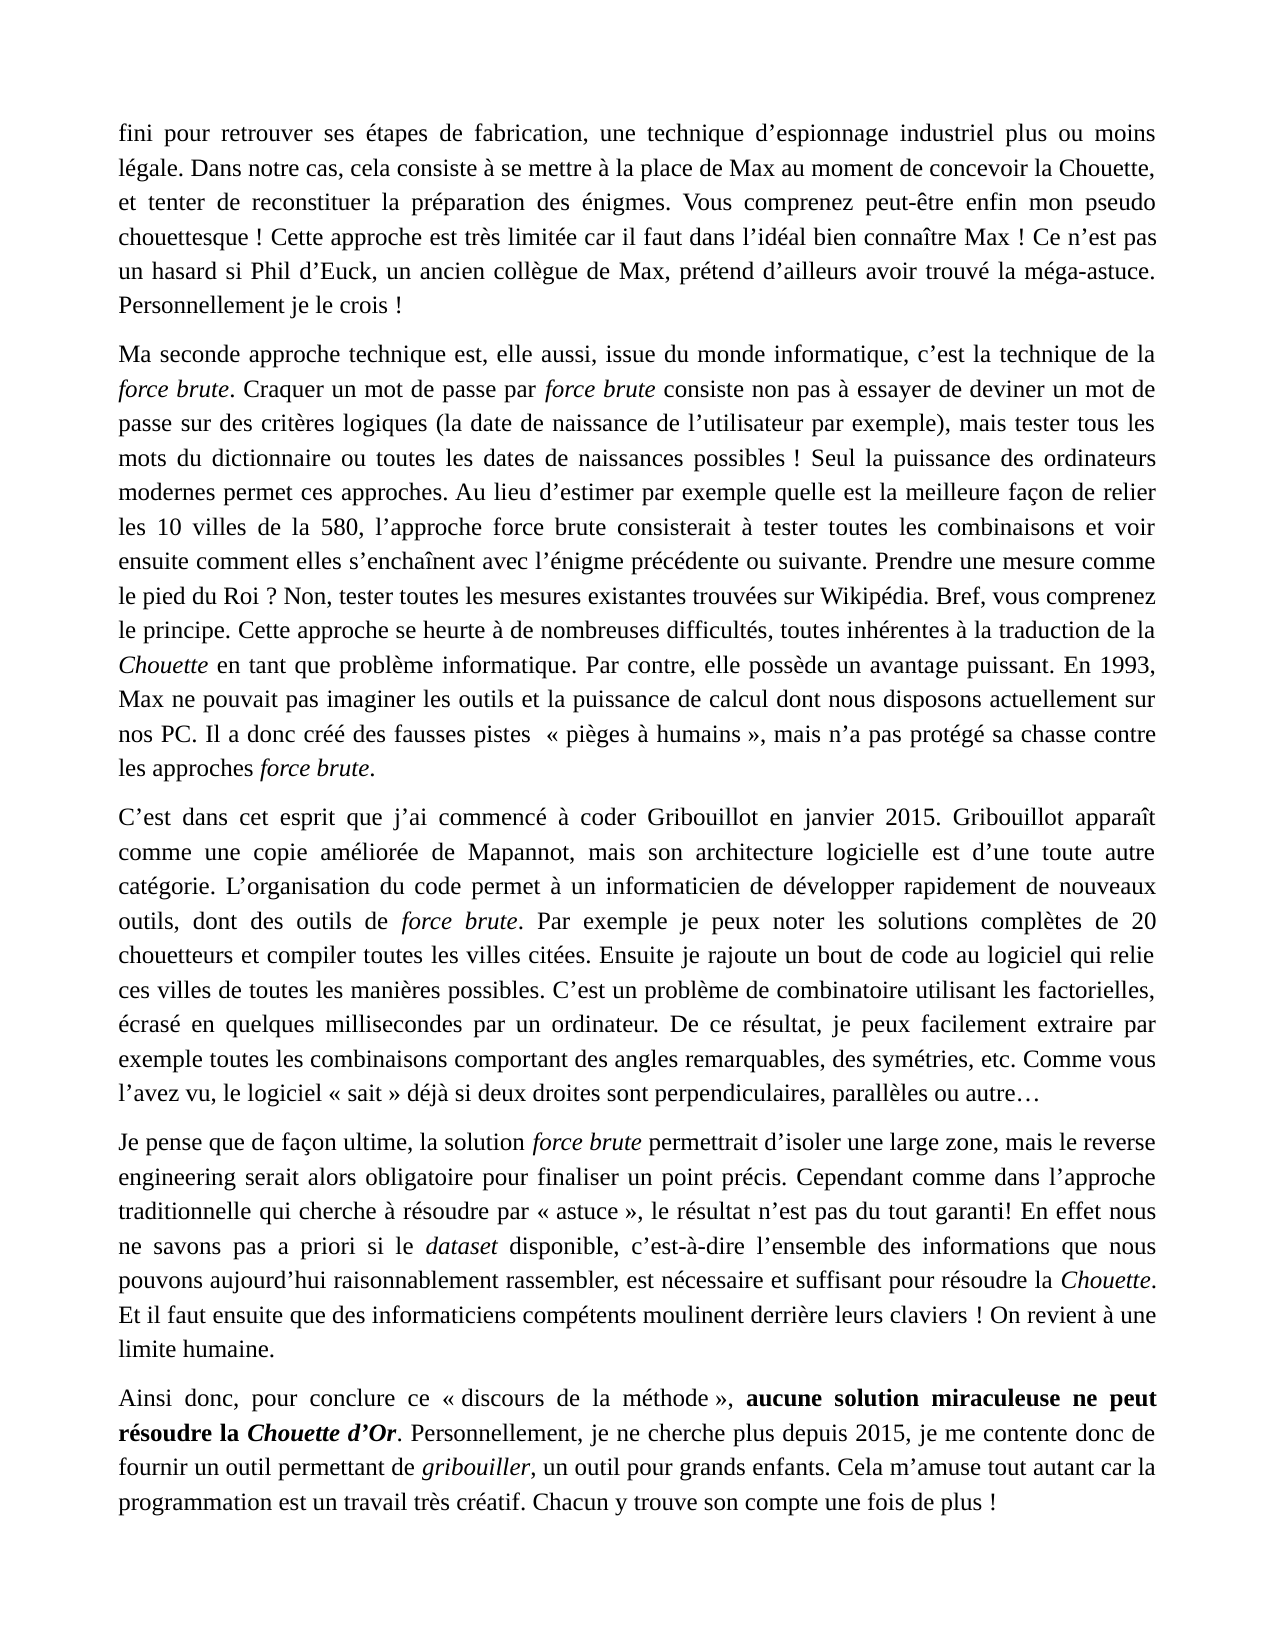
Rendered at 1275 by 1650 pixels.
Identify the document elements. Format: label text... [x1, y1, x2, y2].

text Ainsi donc, pour conclure ce « discours de la méthode », aucune solution miraculeuse ne peut résoudre la Chouette d’Or. Personnellement, je ne cherche plus depuis 2015, je me contente donc de fournir un outil permettant de gribouiller, un outil pour grands enfants. Cela m’amuse tout autant car la programmation est un travail très créatif. Chacun y trouve son compte une fois de plus ! [118, 1383, 1157, 1515]
text fini pour retrouver ses étapes de fabrication, une technique d’espionnage industriel plus ou moins légale. Dans notre cas, cela consiste à se mettre à la place de Max au moment de concevoir la Chouette, et tenter de reconstituer la préparation des énigmes. Vous comprenez peut-être enfin mon pseudo chouettesque ! Cette approche est très limitée car il faut dans l’idéal bien connaître Max ! Ce n’est pas un hasard si Phil d’Euck, un ancien collègue de Max, prétend d’ailleurs avoir trouvé la méga-astuce. Personnellement je le crois ! [118, 118, 1157, 319]
text Ma seconde approche technique est, elle aussi, issue du monde informatique, c’est la technique de la force brute. Craquer un mot de passe par force brute consiste non pas à essayer de deviner un mot de passe sur des critères logiques (la date de naissance de l’utilisateur par exemple), mais tester tous les mots du dictionnaire ou toutes les dates de naissances possibles ! Seul la puissance des ordinateurs modernes permet ces approches. Au lieu d’estimer par exemple quelle est la meilleure façon de relier les 10 villes de la 580, l’approche force brute consisterait à tester toutes les combinaisons et voir ensuite comment elles s’enchaînent avec l’énigme précédente ou suivante. Prendre une mesure comme le pied du Roi ? Non, tester toutes les mesures existantes trouvées sur Wikipédia. Bref, vous comprenez le principe. Cette approche se heurte à de nombreuses difficultés, toutes inhérentes à la traduction de la Chouette en tant que problème informatique. Par contre, elle possède un avantage puissant. En 1993, Max ne pouvait pas imaginer les outils et la puissance de calcul dont nous disposons actuellement sur nos PC. Il a donc créé des fausses pistes « pièges à humains », mais n’a pas protégé sa chasse contre les approches force brute. [118, 339, 1157, 782]
text Je pense que de façon ultime, la solution force brute permettrait d’isoler une large zone, mais le reverse engineering serait alors obligatoire pour finaliser un point précis. Cependant comme dans l’approche traditionnelle qui cherche à résoudre par « astuce », le résultat n’est pas du tout garanti! En effet nous ne savons pas a priori si le dataset disponible, c’est-à-dire l’ensemble des informations que nous pouvons aujourd’hui raisonnablement rassembler, est nécessaire et suffisant pour résoudre la Chouette. Et il faut ensuite que des informaticiens compétents moulinent derrière leurs claviers ! On revient à une limite humaine. [118, 1127, 1157, 1363]
text C’est dans cet esprit que j’ai commencé à coder Gribouillot en janvier 2015. Gribouillot apparaît comme une copie améliorée de Mapannot, mais son architecture logicielle est d’une toute autre catégorie. L’organisation du code permet à un informaticien de développer rapidement de nouveaux outils, dont des outils de force brute. Par exemple je peux noter les solutions complètes de 20 chouetteurs et compiler toutes les villes citées. Ensuite je rajoute un bout de code au logiciel qui relie ces villes de toutes les manières possibles. C’est un problème de combinatoire utilisant les factorielles, écrasé en quelques millisecondes par un ordinateur. De ce résultat, je peux facilement extraire par exemple toutes les combinaisons comportant des angles remarquables, des symétries, etc. Comme vous l’avez vu, le logiciel « sait » déjà si deux droites sont perpendiculaires, parallèles ou autre… [118, 802, 1157, 1107]
